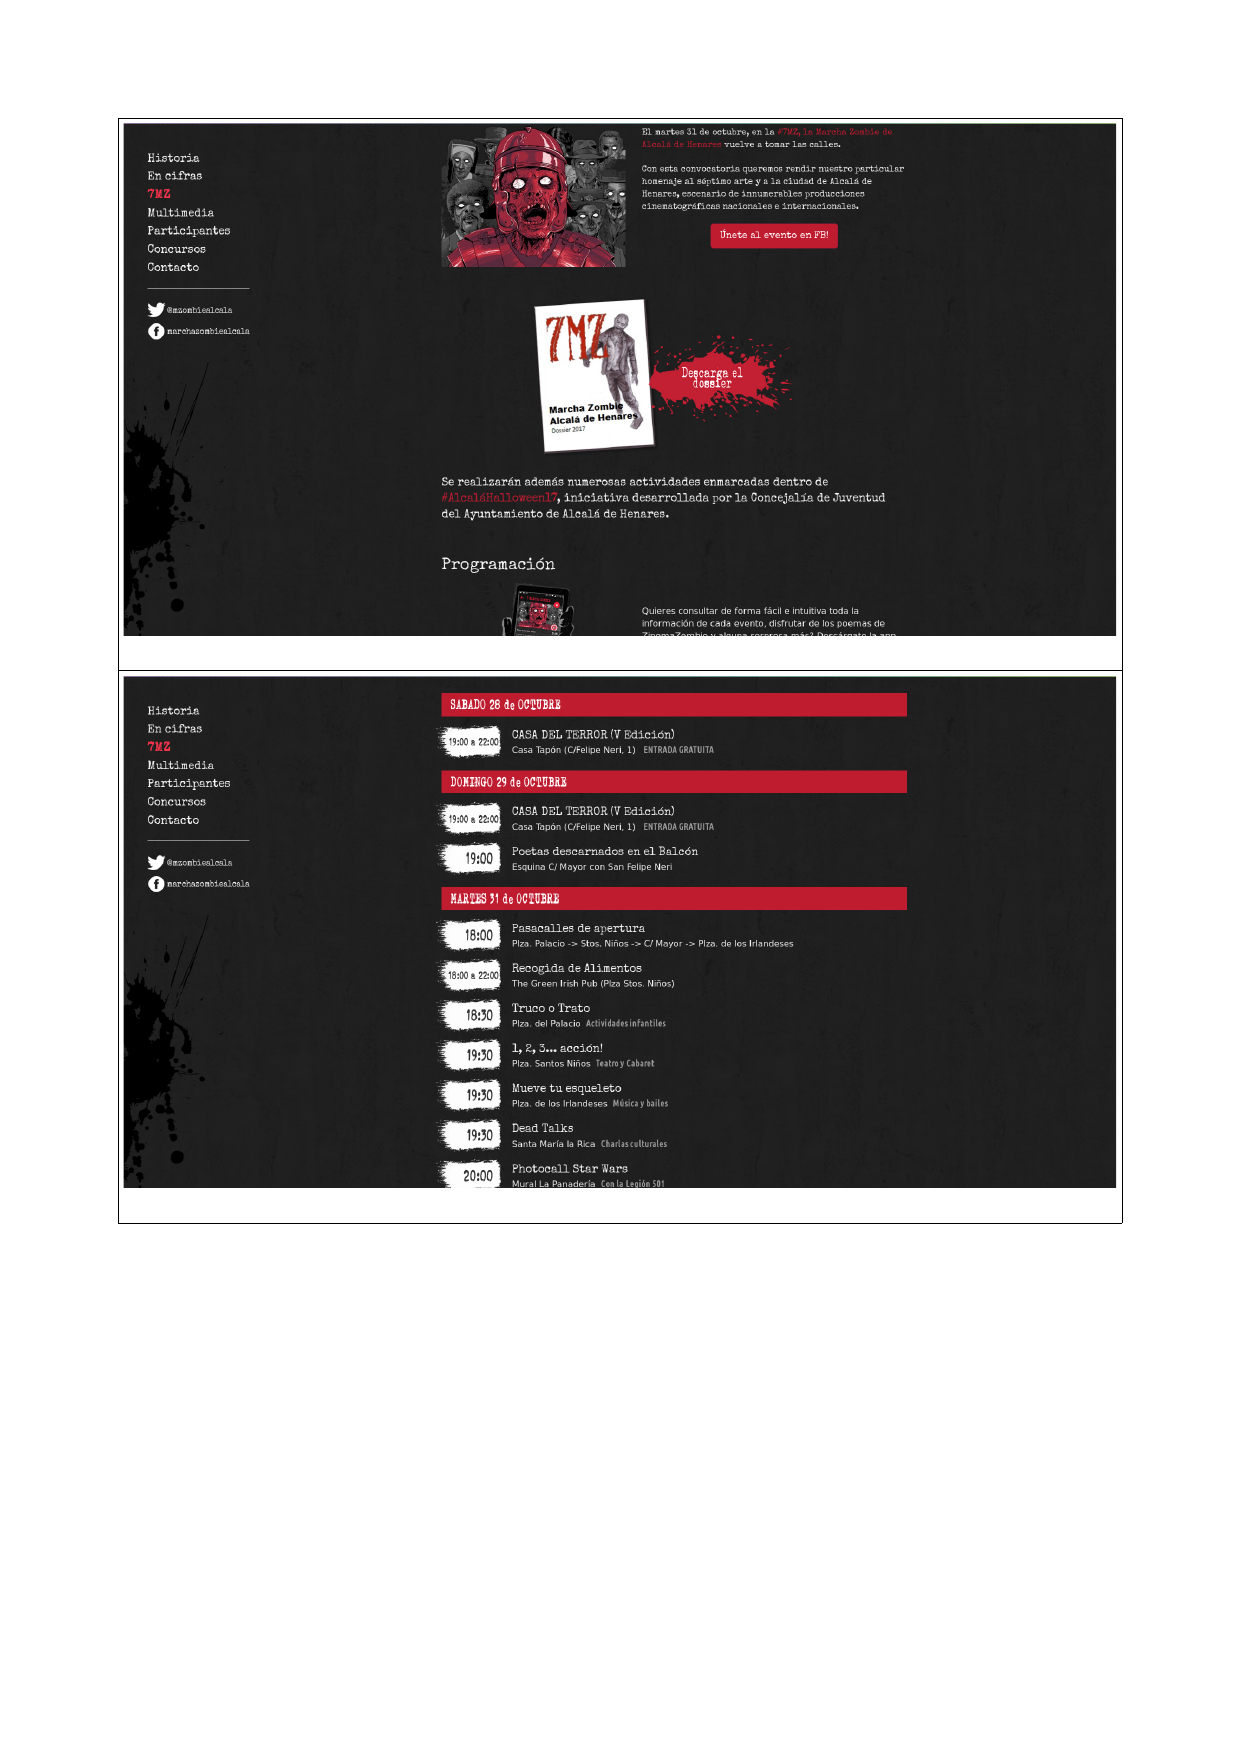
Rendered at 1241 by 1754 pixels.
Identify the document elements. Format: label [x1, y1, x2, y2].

picture [123, 123, 1117, 636]
picture [123, 676, 1117, 1188]
table_cell [119, 119, 1122, 670]
table_cell [119, 671, 1122, 1222]
